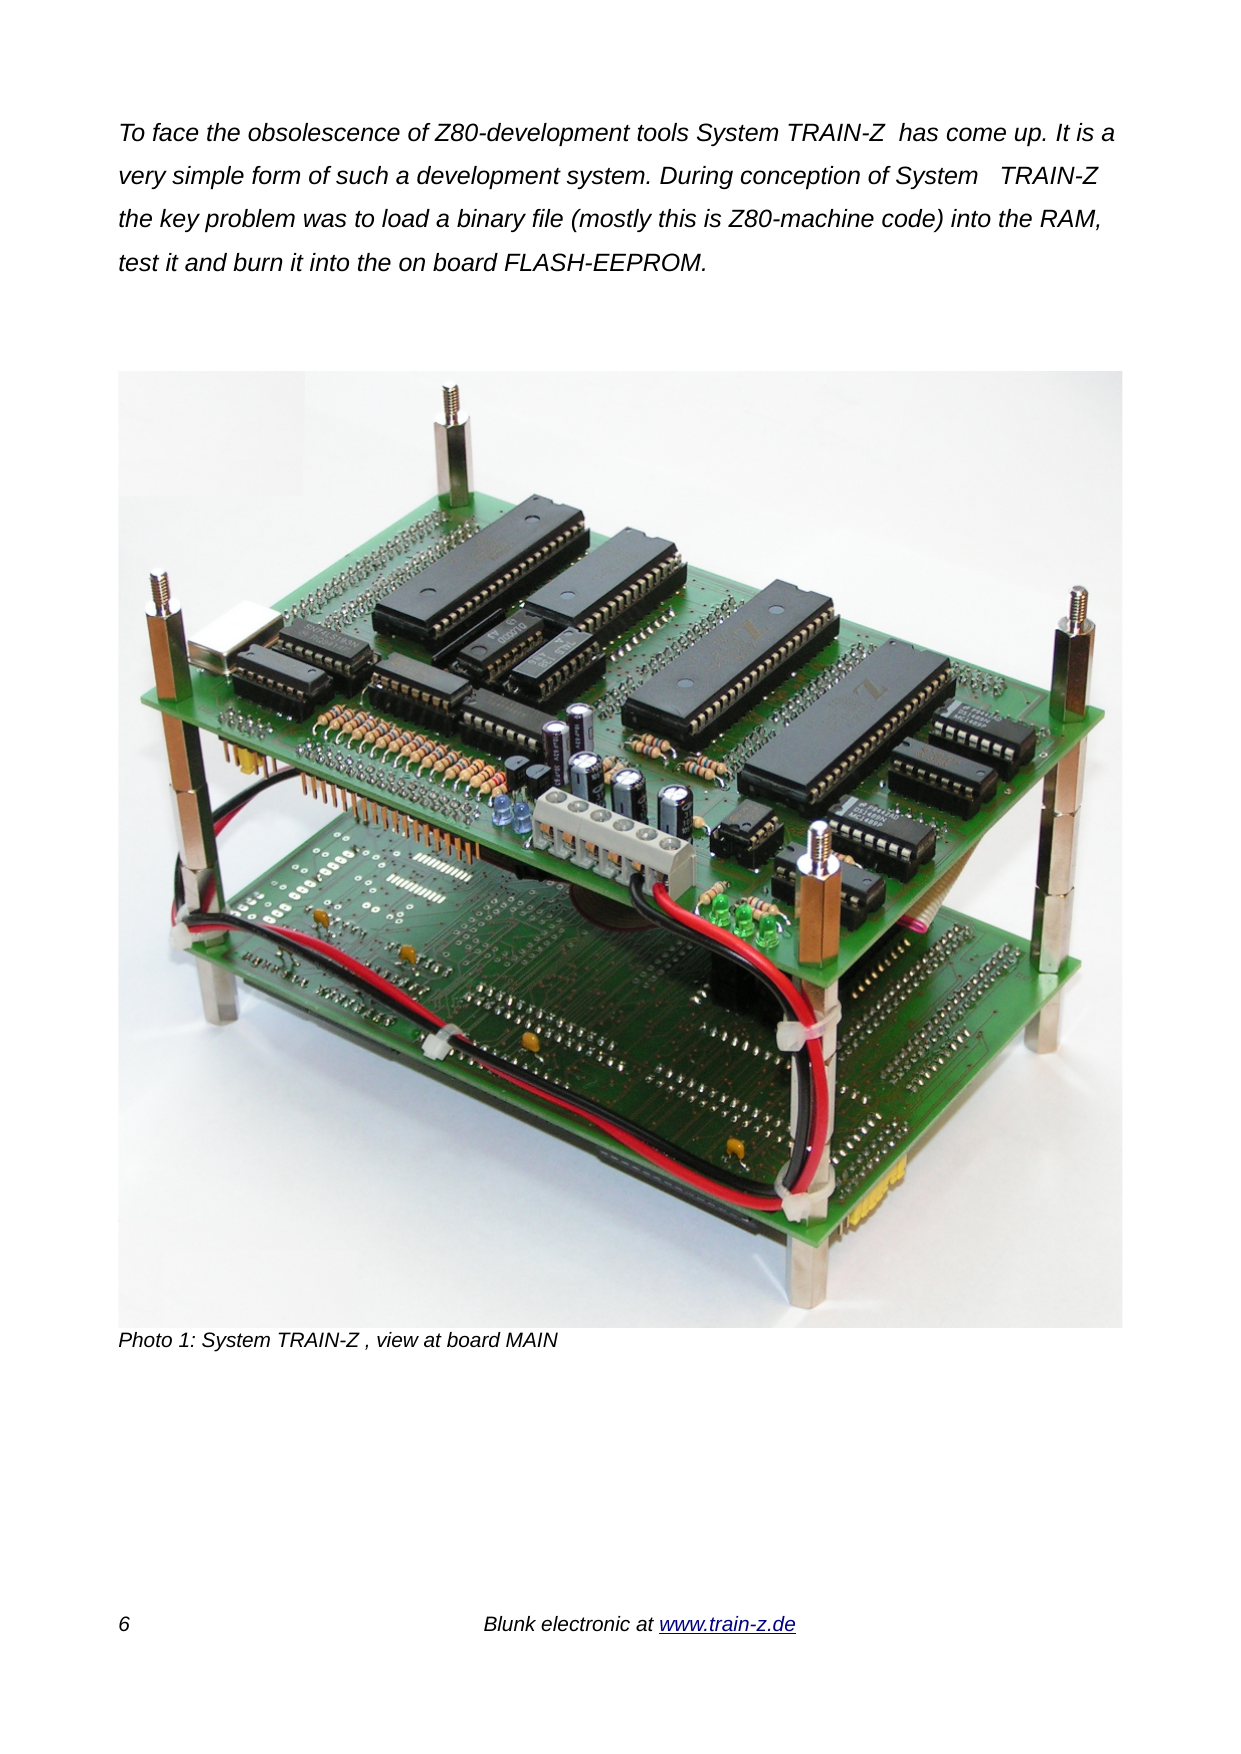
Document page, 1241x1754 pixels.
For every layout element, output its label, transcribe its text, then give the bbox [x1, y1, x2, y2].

text Photo 1: System TRAIN-Z , view at board MAIN [118, 1328, 1122, 1352]
picture [118, 371, 1123, 1328]
text To face the obsolescence of Z80-development tools System TRAIN-Z has come up. It is a very simple form of such a development system. During conception of System TRAIN-Z the key problem was to load a binary file (mostly this is Z80-machine code) into the RAM, test it and burn it into the on board FLASH-EEPROM. [118, 118, 1122, 276]
